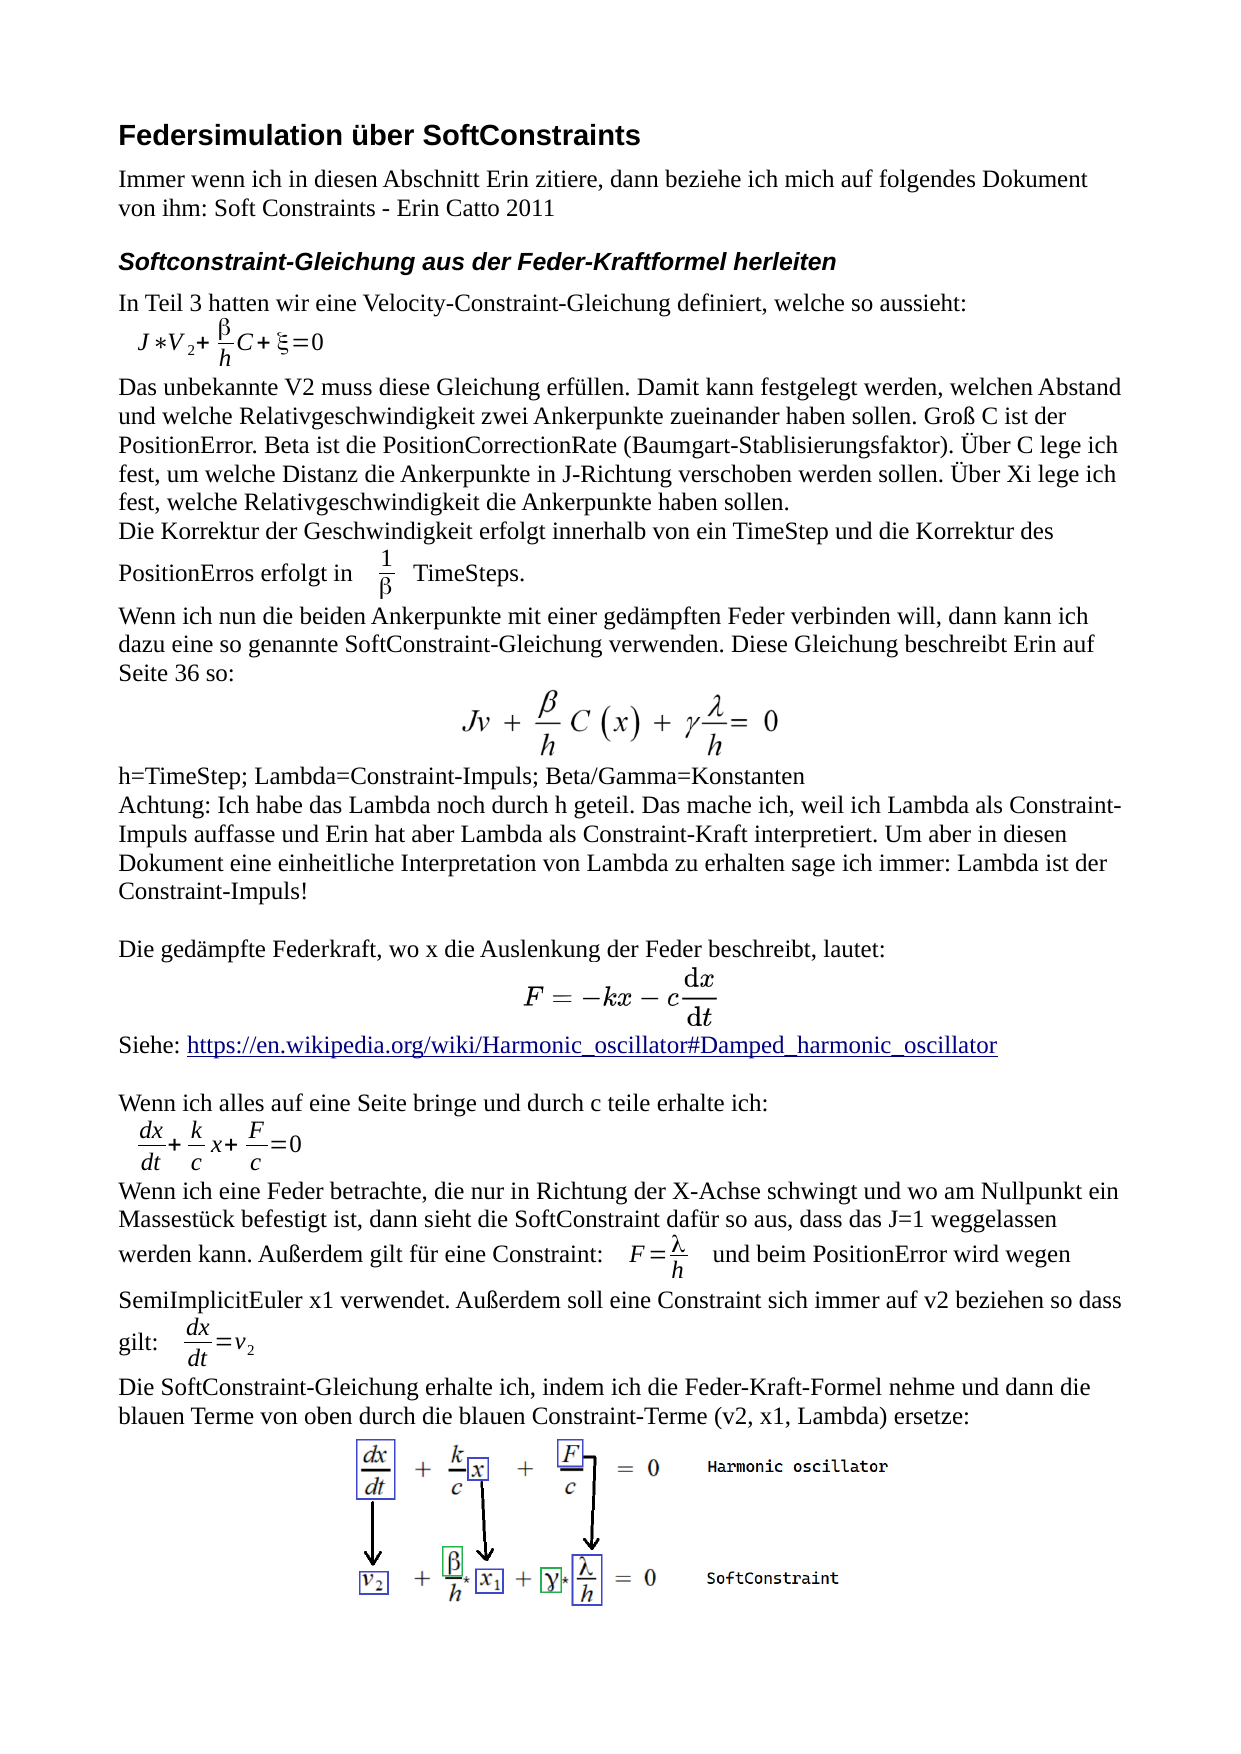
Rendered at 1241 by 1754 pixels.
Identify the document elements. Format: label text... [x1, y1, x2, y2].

subtitle Softconstraint-Gleichung aus der Feder-Kraftformel herleiten [118, 247, 1122, 275]
text Wenn ich alles auf eine Seite bringe und durch c teile erhalte ich: [118, 1088, 1122, 1117]
text Achtung: Ich habe das Lambda noch durch h geteil. Das mache ich, weil ich Lambda als Constraint-Impuls auffasse und Erin hat aber Lambda als Constraint-Kraft interpretiert. Um aber in diesen Dokument eine einheitliche Interpretation von Lambda zu erhalten sage ich immer: Lambda ist der Constraint-Impuls! [118, 790, 1122, 905]
text Wenn ich eine Feder betrachte, die nur in Richtung der X-Achse schwingt und wo am Nullpunkt ein Massestück befestigt ist, dann sieht die SoftConstraint dafür so aus, dass das J=1 weggelassen werden kann. Außerdem gilt für eine Constraint: und beim PositionError wird wegen SemiImplicitEuler x1 verwendet. Außerdem soll eine Constraint sich immer auf v2 beziehen so dass gilt: [118, 1176, 1122, 1372]
text Immer wenn ich in diesen Abschnitt Erin zitiere, dann beziehe ich mich auf folgendes Dokument von ihm: Soft Constraints - Erin Catto 2011 [118, 164, 1122, 222]
text Die Korrektur der Geschwindigkeit erfolgt innerhalb von ein TimeStep und die Korrektur des PositionErros erfolgt in TimeSteps. [118, 516, 1122, 601]
picture [460, 687, 780, 762]
text Siehe: https://en.wikipedia.org/wiki/Harmonic_oscillator#Damped_harmonic_oscillator [118, 963, 1122, 1059]
text Wenn ich nun die beiden Ankerpunkte mit einer gedämpften Feder verbinden will, dann kann ich dazu eine so genannte SoftConstraint-Gleichung verwenden. Diese Gleichung beschreibt Erin auf Seite 36 so: [118, 601, 1122, 687]
picture [521, 962, 720, 1031]
text Das unbekannte V2 muss diese Gleichung erfüllen. Damit kann festgelegt werden, welchen Abstand und welche Relativgeschwindigkeit zwei Ankerpunkte zueinander haben sollen. Groß C ist der PositionError. Beta ist die PositionCorrectionRate (Baumgart-Stablisierungsfaktor). Über C lege ich fest, um welche Distanz die Ankerpunkte in J-Richtung verschoben werden sollen. Über Xi lege ich fest, welche Relativgeschwindigkeit die Ankerpunkte haben sollen. [118, 372, 1122, 516]
subtitle Federsimulation über SoftConstraints [118, 118, 1122, 152]
text Die gedämpfte Federkraft, wo x die Auslenkung der Feder beschreibt, lautet: [118, 934, 1122, 963]
text h=TimeStep; Lambda=Constraint-Impuls; Beta/Gamma=Konstanten [118, 687, 1122, 790]
text Die SoftConstraint-Gleichung erhalte ich, indem ich die Feder-Kraft-Formel nehme und dann die blauen Terme von oben durch die blauen Constraint-Terme (v2, x1, Lambda) ersetze: [118, 1372, 1122, 1430]
text In Teil 3 hatten wir eine Velocity-Constraint-Gleichung definiert, welche so aussieht: [118, 288, 1122, 316]
picture [346, 1430, 894, 1612]
